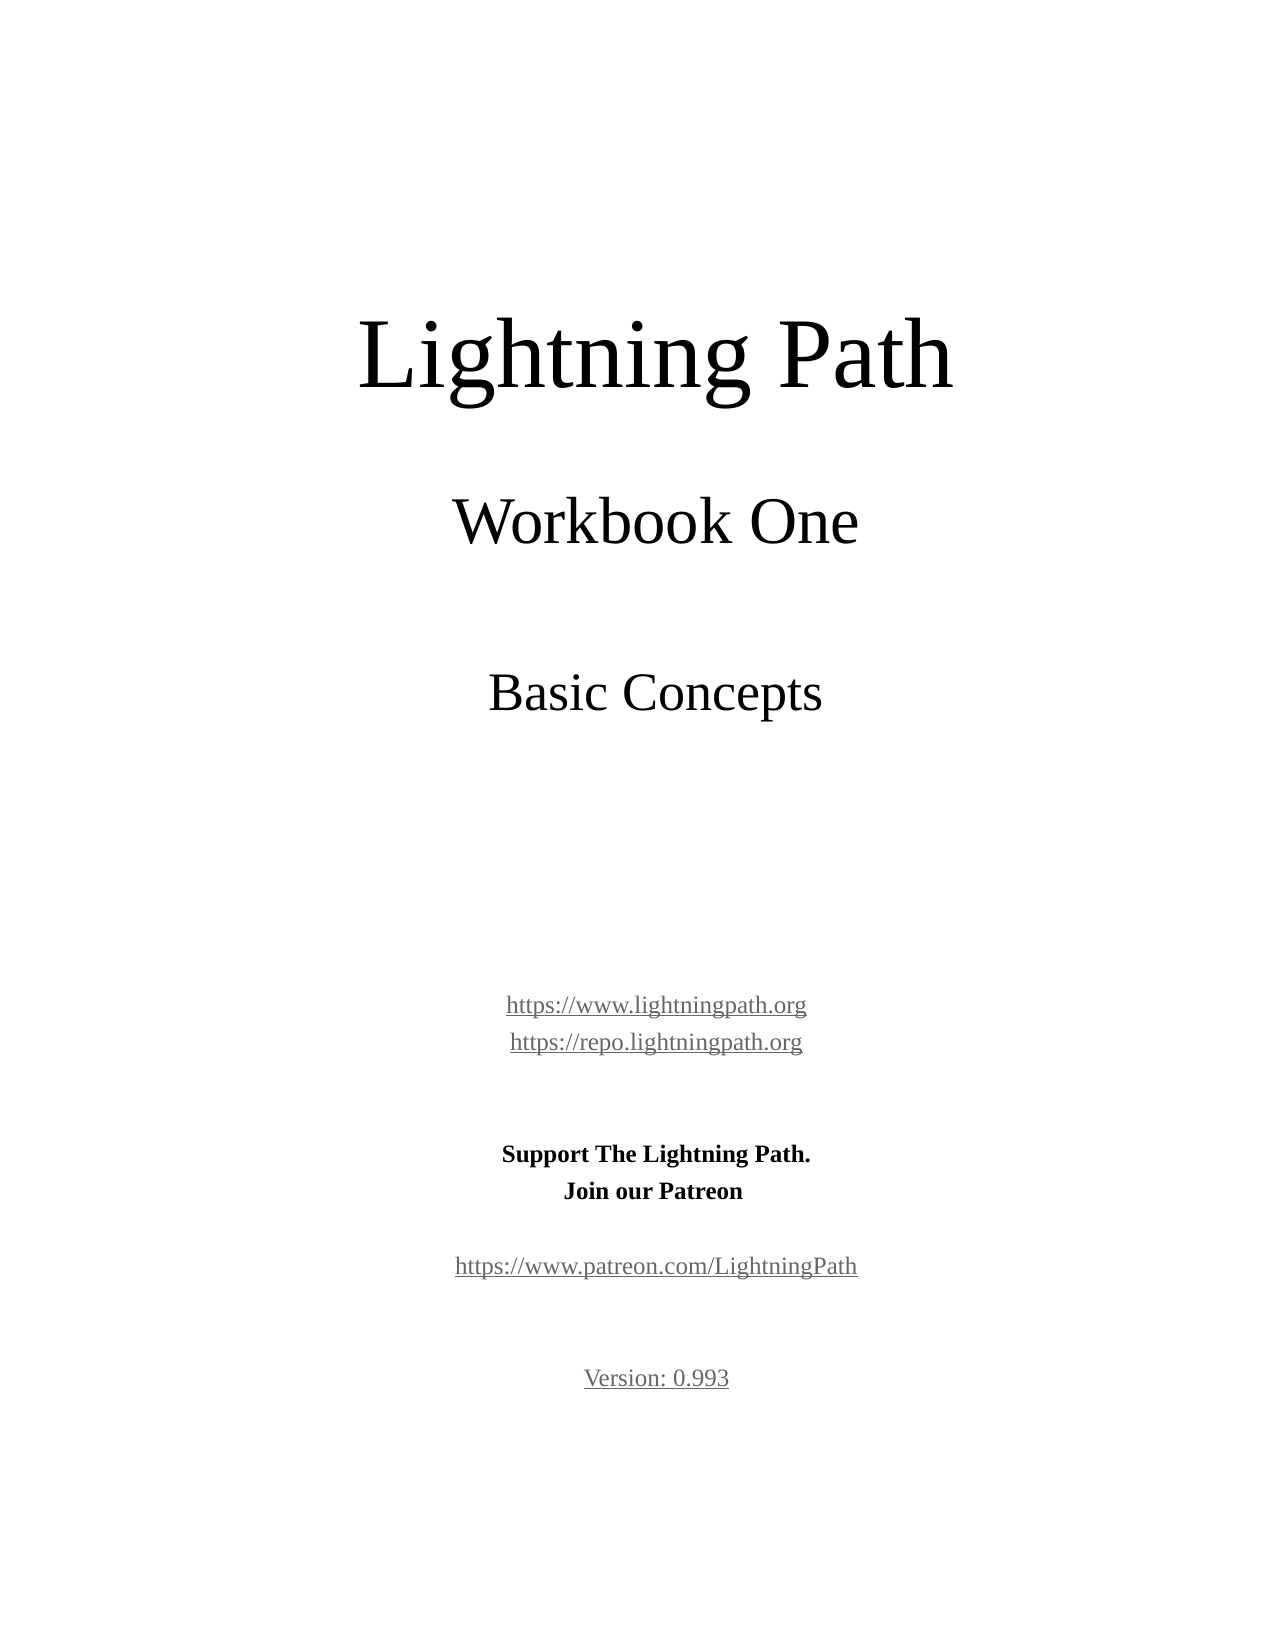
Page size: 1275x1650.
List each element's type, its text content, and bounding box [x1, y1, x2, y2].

text https://www.lightningpath.org [187, 990, 1125, 1018]
subtitle Lightning Path [187, 294, 1125, 409]
text Version: 0.993 [187, 1363, 1125, 1391]
subtitle Workbook One [187, 481, 1125, 558]
text https://repo.lightningpath.org [187, 1027, 1125, 1056]
text Basic Concepts [187, 593, 1125, 722]
text Support The Lightning Path. Join our Patreon https://www.patreon.com/LightningPath [187, 1064, 1125, 1279]
